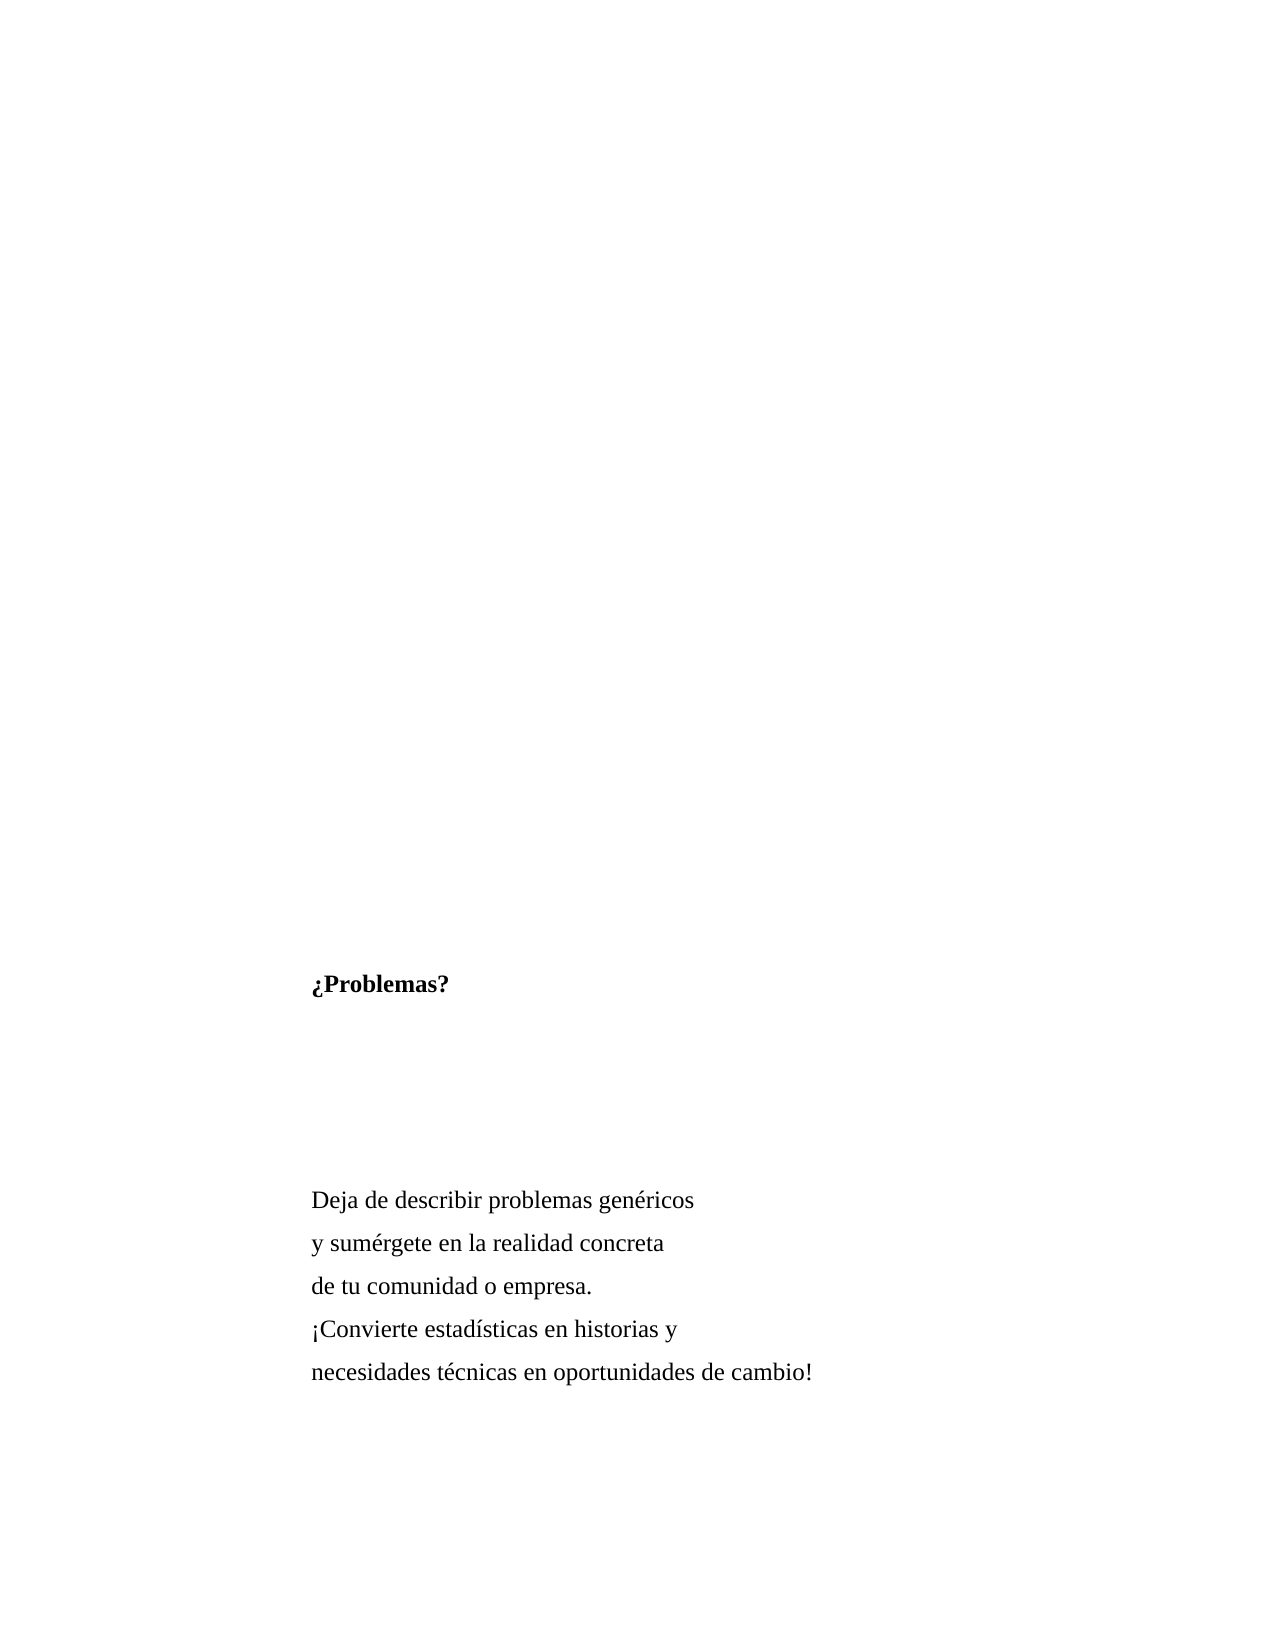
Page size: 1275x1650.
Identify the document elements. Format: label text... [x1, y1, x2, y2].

text y sumérgete en la realidad concreta [236, 1228, 1125, 1257]
text Deja de describir problemas genéricos [236, 1185, 1125, 1214]
text ¿Problemas? [236, 969, 1125, 998]
text ¡Convierte estadísticas en historias y [236, 1314, 1125, 1343]
text de tu comunidad o empresa. [236, 1271, 1125, 1300]
text necesidades técnicas en oportunidades de cambio! [236, 1357, 1125, 1386]
